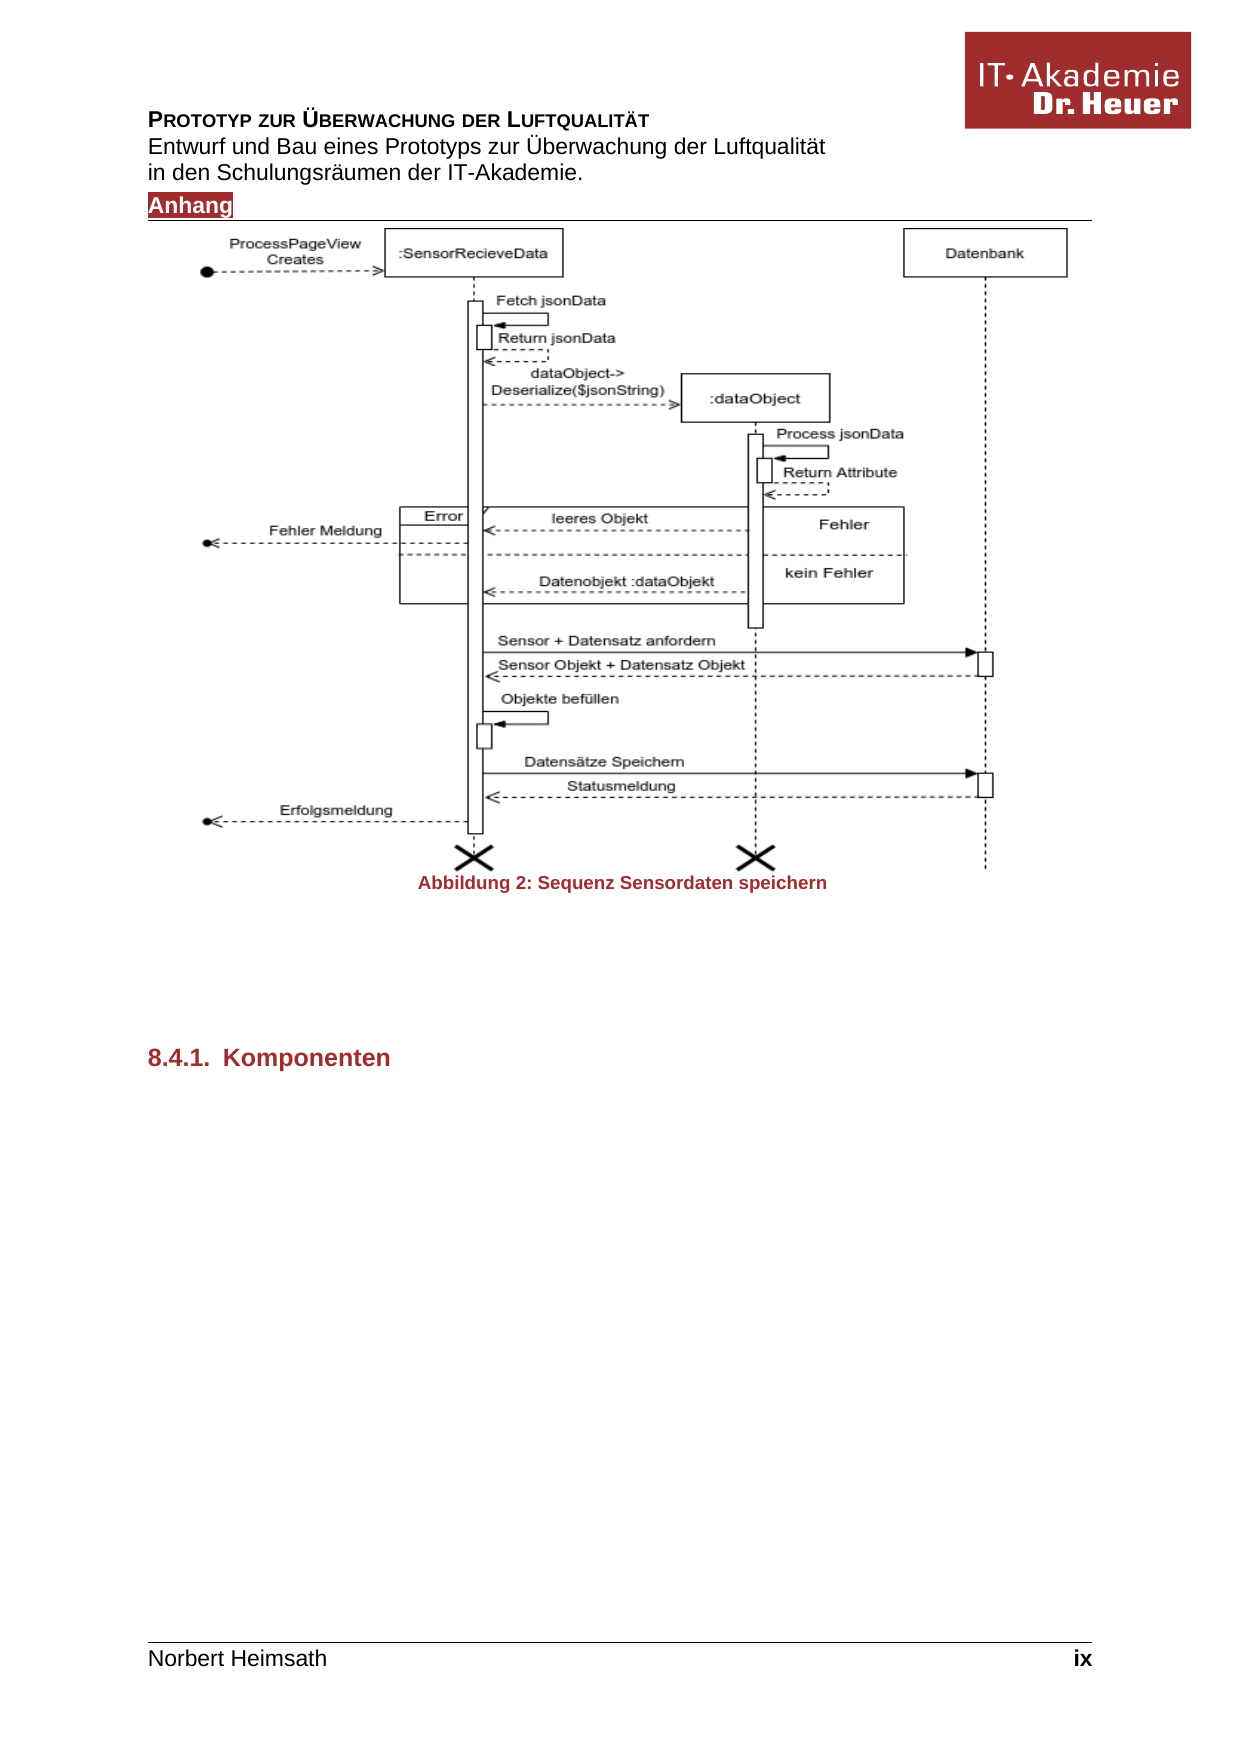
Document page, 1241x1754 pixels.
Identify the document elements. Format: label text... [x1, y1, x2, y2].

text Abbildung 2: Sequenz Sensordaten speichern [177, 872, 1068, 893]
subtitle Komponenten [148, 1043, 1092, 1072]
picture [177, 228, 1068, 872]
